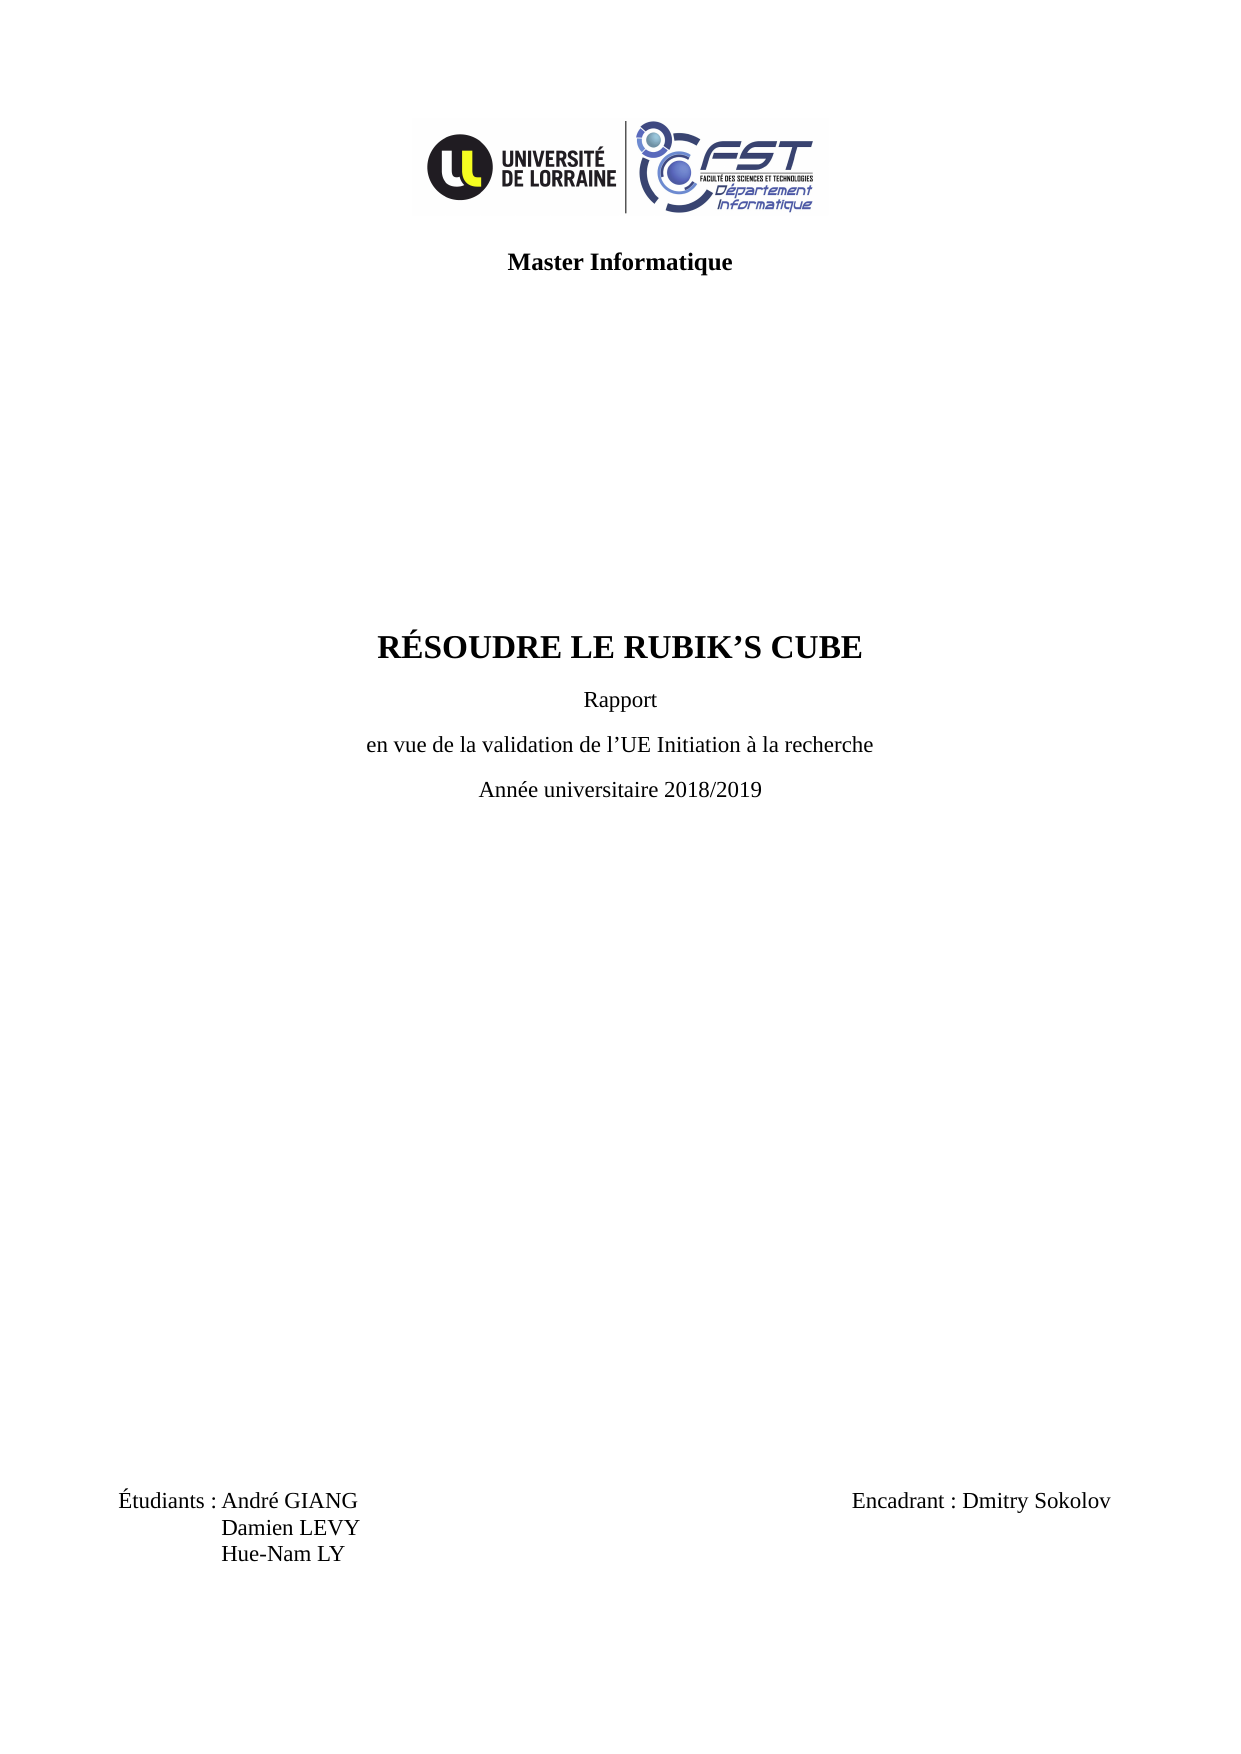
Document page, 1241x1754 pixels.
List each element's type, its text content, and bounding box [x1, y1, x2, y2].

picture [411, 118, 829, 216]
text Année universitaire 2018/2019 [118, 776, 1122, 802]
text en vue de la validation de l’UE Initiation à la recherche [118, 731, 1122, 757]
text Damien LEVY [118, 1513, 1122, 1540]
text Rapport [118, 686, 1122, 713]
text Master Informatique [118, 247, 1122, 276]
text Hue-Nam LY [118, 1540, 1122, 1566]
text RÉSOUDRE LE RUBIK’S CUBE [118, 628, 1122, 666]
text Étudiants : André GIANG Encadrant : Dmitry Sokolov [118, 1487, 1122, 1513]
